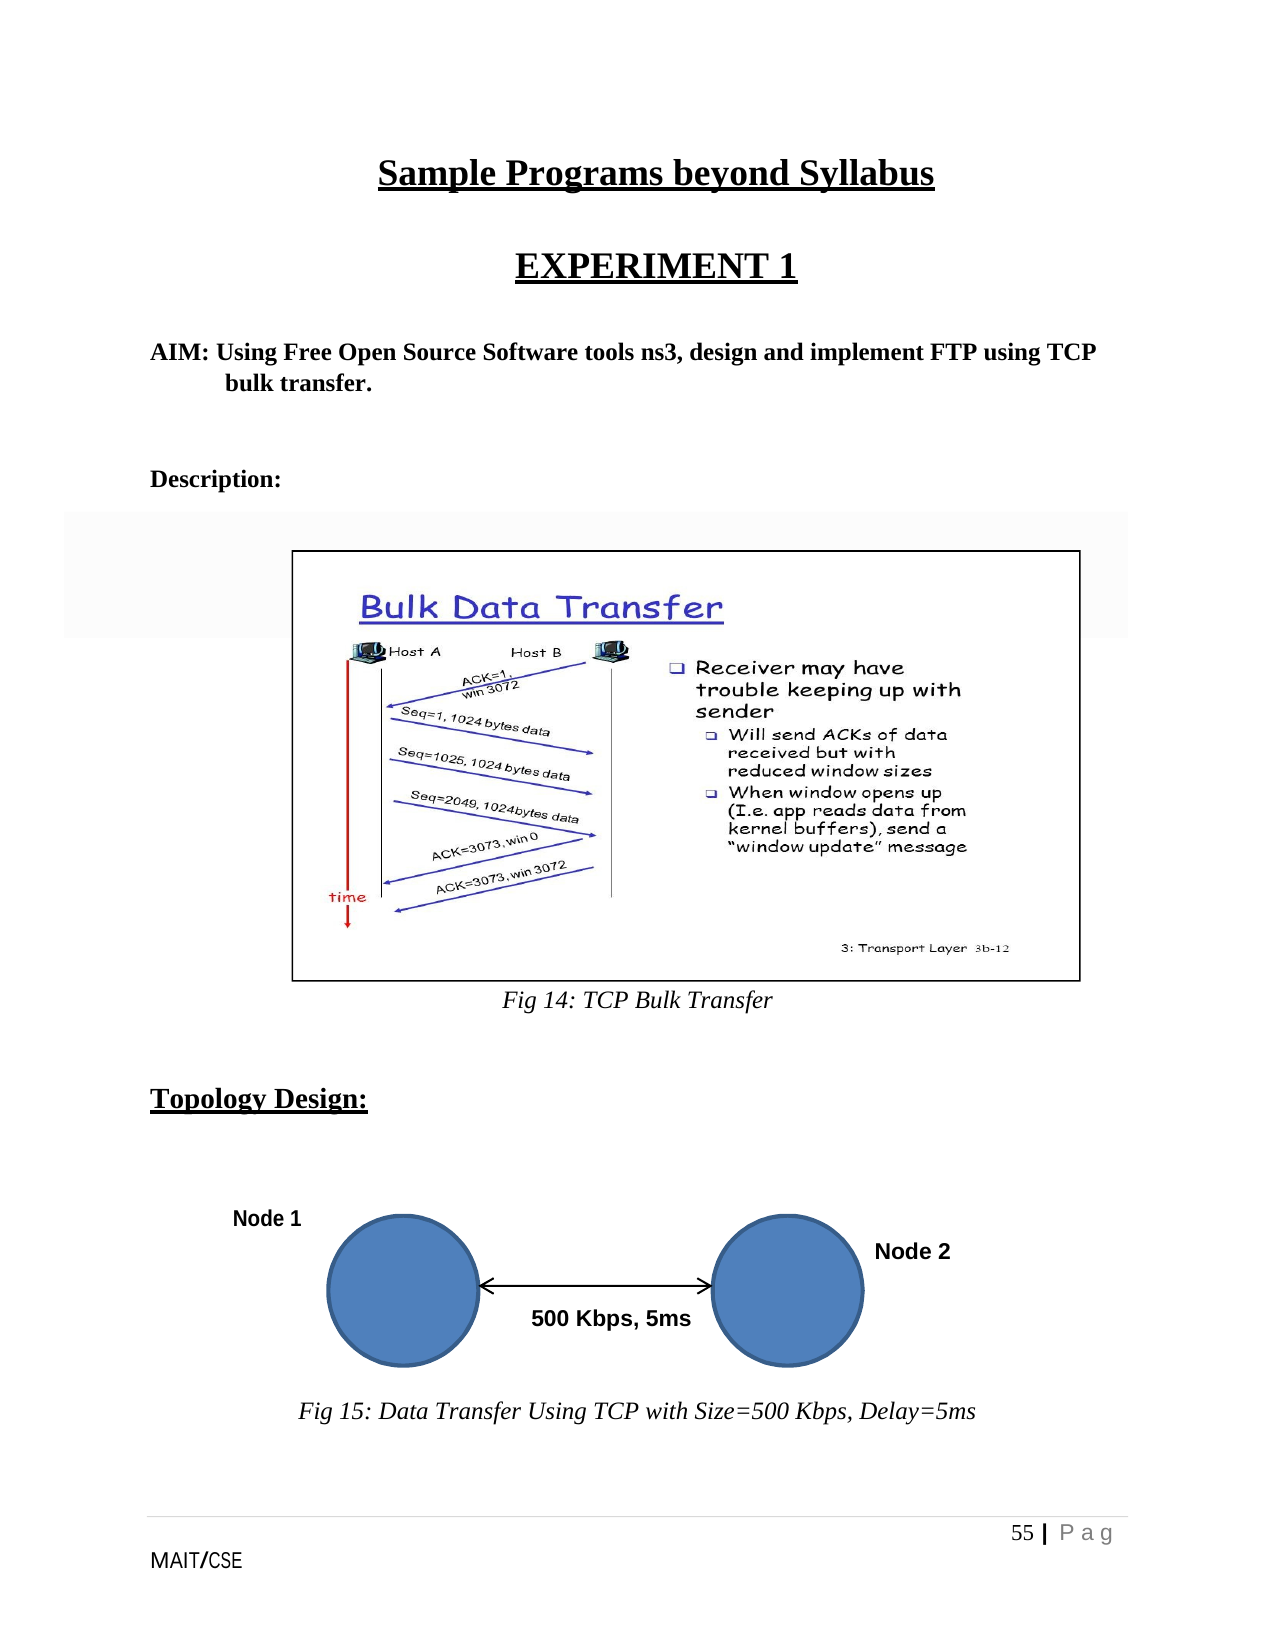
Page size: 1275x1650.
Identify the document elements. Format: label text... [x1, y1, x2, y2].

text EXPERIMENT 1 [348, 243, 965, 286]
text Node 2 [872, 1238, 953, 1264]
text Node 1 [52, 1205, 301, 1232]
text Topology Design: [150, 1081, 1212, 1115]
text Description: [150, 464, 1212, 492]
subtitle AIM: Using Free Open Source Software tools ns3, design and implement FTP using TCP bulk transfer. [150, 337, 1103, 397]
picture [927, 559, 1041, 966]
text Fig 15: Data Transfer Using TCP with Size=500 Kbps, Delay=5ms [211, 1396, 1063, 1425]
picture [308, 559, 348, 966]
subtitle Sample Programs beyond Syllabus [268, 150, 1044, 193]
text Fig 14: TCP Bulk Transfer [348, 511, 927, 1014]
